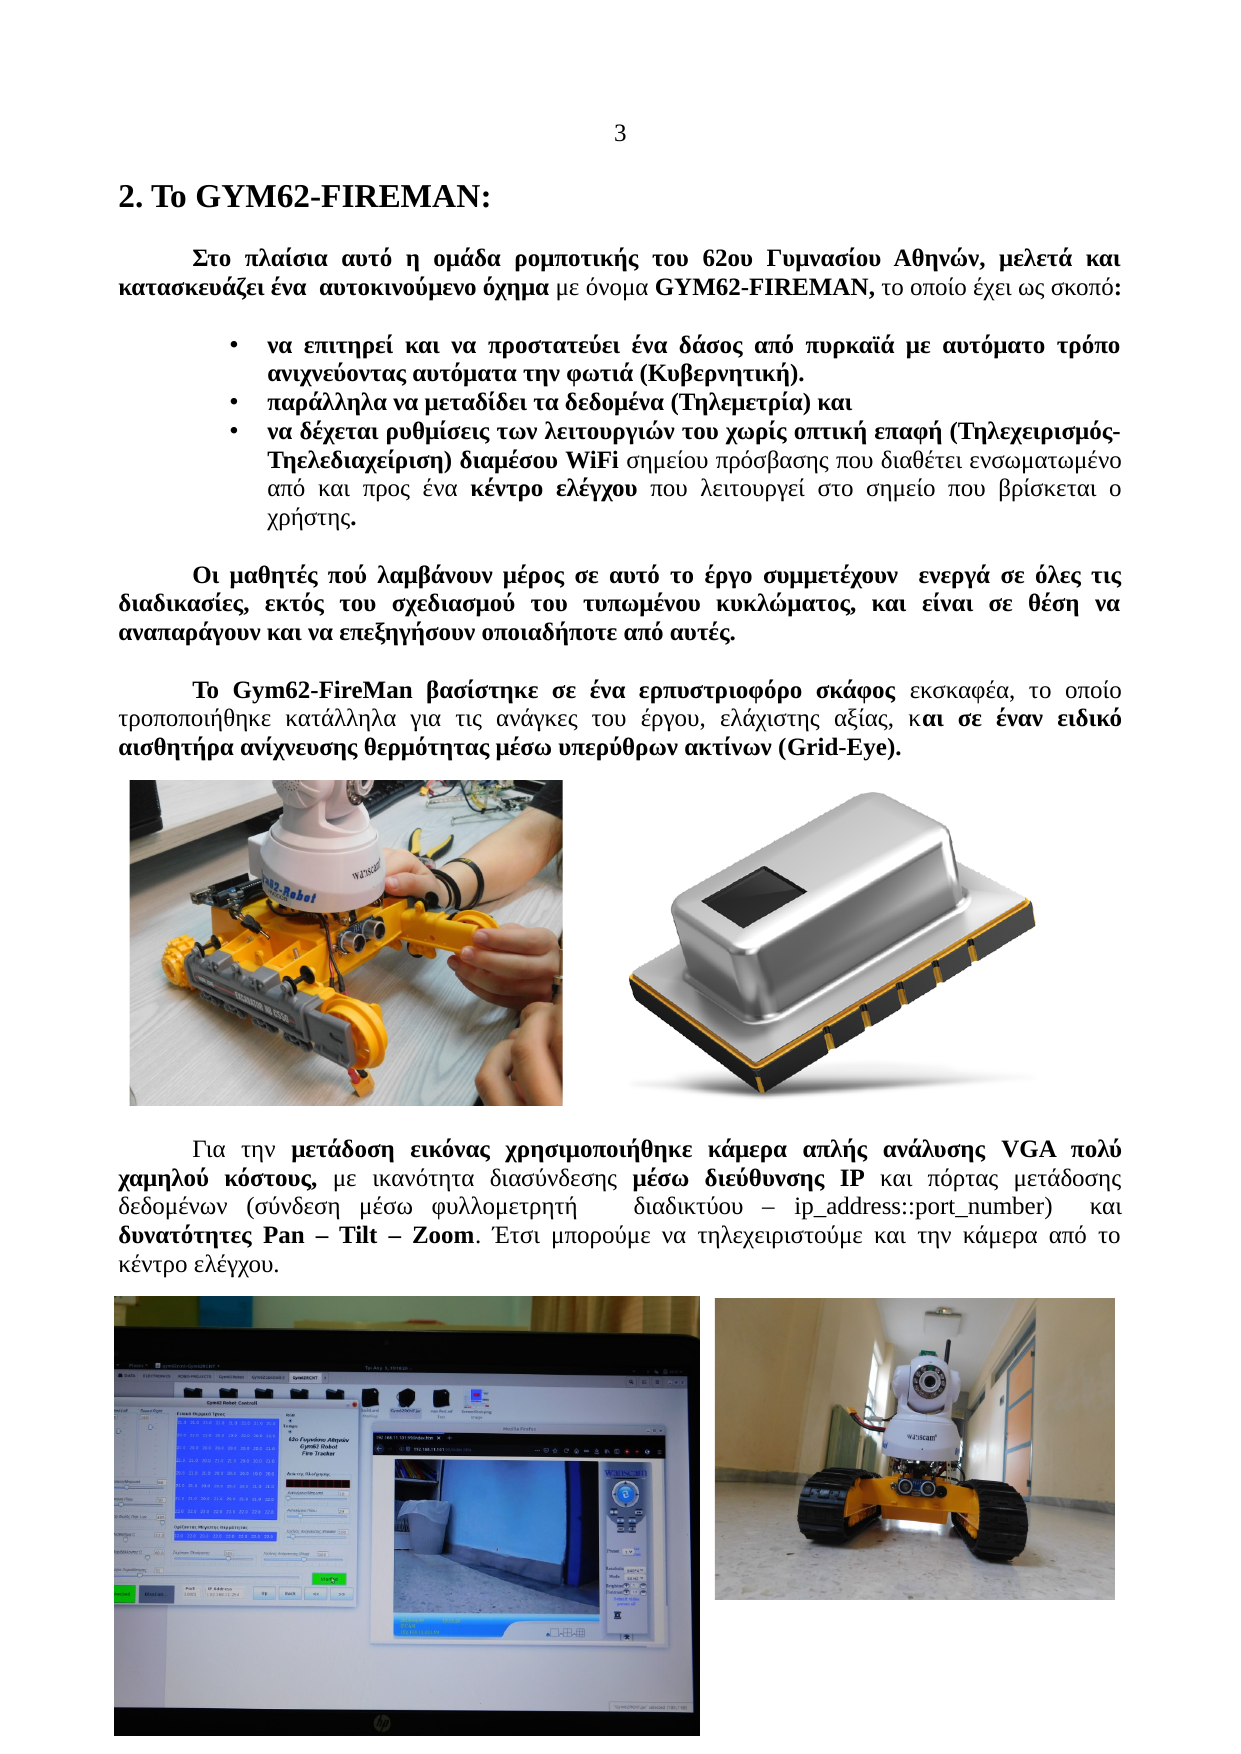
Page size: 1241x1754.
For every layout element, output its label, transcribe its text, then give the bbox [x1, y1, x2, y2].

list να επιτηρεί και να προστατεύει ένα δάσος από πυρκαϊά με αυτόματο τρόπο ανιχνεύοντας αυτόματα την φωτιά (Κυβερνητική). [229, 330, 1122, 387]
text Για την μετάδοση εικόνας χρησιμοποιήθηκε κάμερα απλής ανάλυσης VGA πολύ χαμηλού κόστους, με ικανότητα διασύνδεσης μέσω διεύθυνσης IP και πόρτας μετάδοσης δεδομένων (σύνδεση μέσω φυλλομετρητή διαδικτύου – ip_address::port_number) και δυνατότητες Pan – Tilt – Zoom. Έτσι μπορούμε να τηλεχειριστούμε και την κάμερα από το κέντρο ελέγχου. [118, 1134, 1122, 1278]
text Οι μαθητές πού λαμβάνουν μέρος σε αυτό το έργο συμμετέχουν ενεργά σε όλες τις διαδικασίες, εκτός του σχεδιασμού του τυπωμένου κυκλώματος, και είναι σε θέση να αναπαράγουν και να επεξηγήσουν οποιαδήποτε από αυτές. [118, 560, 1122, 646]
list να δέχεται ρυθμίσεις των λειτουργιών του χωρίς οπτική επαφή (Τηλεχειρισμός-Τηελεδιαχείριση) διαμέσου WiFi σημείου πρόσβασης που διαθέτει ενσωματωμένο από και προς ένα κέντρο ελέγχου που λειτουργεί στο σημείο που βρίσκεται ο χρήστης. [229, 416, 1122, 531]
text Στο πλαίσια αυτό η ομάδα ρομποτικής του 62ου Γυμνασίου Αθηνών, μελετά και κατασκευάζει ένα αυτοκινούμενο όχημα με όνομα GYM62-FIREMAN, το οποίο έχει ως σκοπό: [118, 243, 1122, 301]
picture [129, 780, 563, 1106]
list παράλληλα να μεταδίδει τα δεδομένα (Τηλεμετρία) και [229, 387, 1122, 416]
picture [604, 781, 1059, 1112]
text 2. Το GYM62-FIREMAN: [118, 176, 1122, 215]
picture [114, 1296, 700, 1736]
text Το Gym62-FireMan βασίστηκε σε ένα ερπυστριοφόρο σκάφος εκσκαφέα, το οποίο τροποποιήθηκε κατάλληλα για τις ανάγκες του έργου, ελάχιστης αξίας, και σε έναν ειδικό αισθητήρα ανίχνευσης θερμότητας μέσω υπερύθρων ακτίνων (Grid-Eye). [118, 675, 1122, 761]
picture [714, 1298, 1115, 1600]
